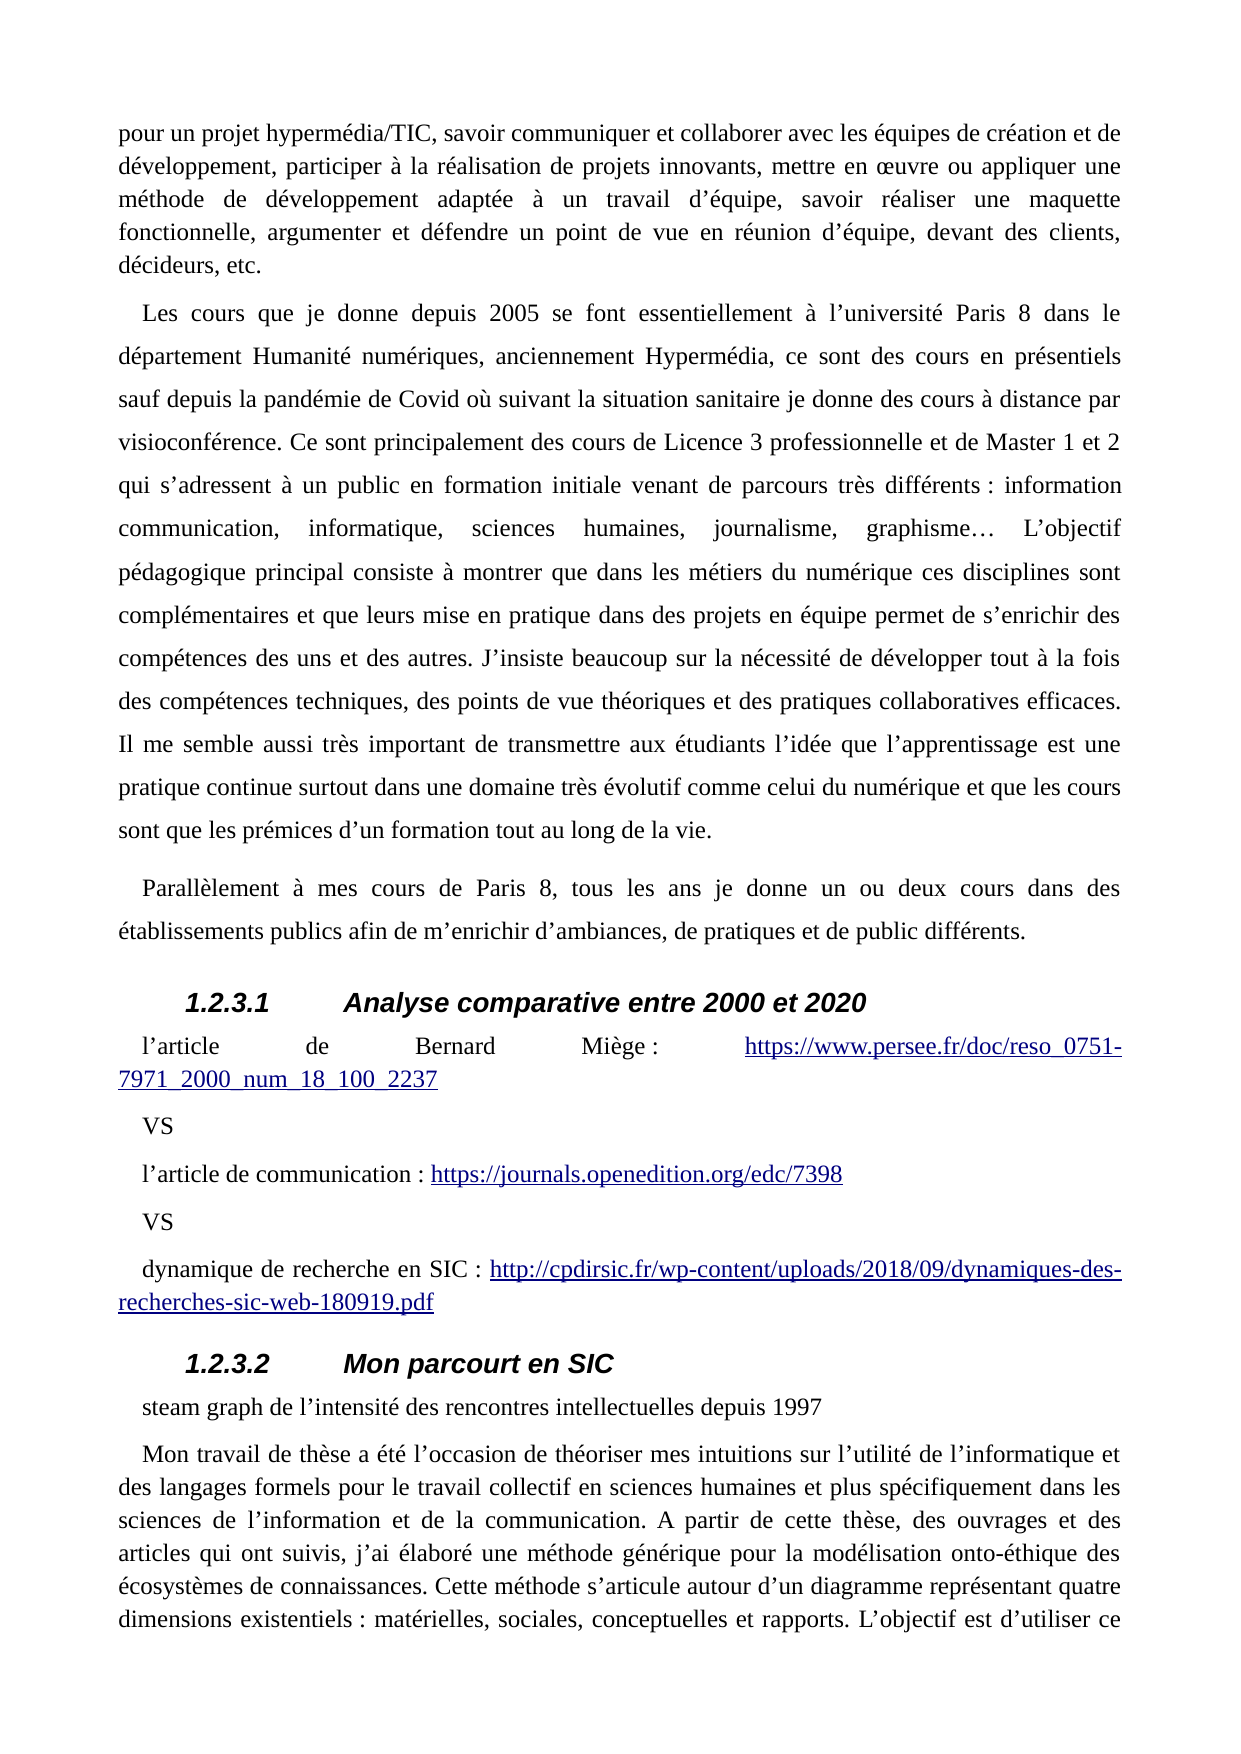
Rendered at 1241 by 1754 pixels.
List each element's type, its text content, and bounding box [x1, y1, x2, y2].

text Les cours que je donne depuis 2005 se font essentiellement à l’université Paris 8 dans le département Humanité numériques, anciennement Hypermédia, ce sont des cours en présentiels sauf depuis la pandémie de Covid où suivant la situation sanitaire je donne des cours à distance par visioconférence. Ce sont principalement des cours de Licence 3 professionnelle et de Master 1 et 2 qui s’adressent à un public en formation initiale venant de parcours très différents : information communication, informatique, sciences humaines, journalisme, graphisme… L’objectif pédagogique principal consiste à montrer que dans les métiers du numérique ces disciplines sont complémentaires et que leurs mise en pratique dans des projets en équipe permet de s’enrichir des compétences des uns et des autres. J’insiste beaucoup sur la nécessité de développer tout à la fois des compétences techniques, des points de vue théoriques et des pratiques collaboratives efficaces. Il me semble aussi très important de transmettre aux étudiants l’idée que l’apprentissage est une pratique continue surtout dans une domaine très évolutif comme celui du numérique et que les cours sont que les prémices d’un formation tout au long de la vie. [118, 298, 1122, 844]
text Mon travail de thèse a été l’occasion de théoriser mes intuitions sur l’utilité de l’informatique et des langages formels pour le travail collectif en sciences humaines et plus spécifiquement dans les sciences de l’information et de la communication. A partir de cette thèse, des ouvrages et des articles qui ont suivis, j’ai élaboré une méthode générique pour la modélisation onto-éthique des écosystèmes de connaissances. Cette méthode s’articule autour d’un diagramme représentant quatre dimensions existentiels : matérielles, sociales, conceptuelles et rapports. L’objectif est d’utiliser ce [118, 1439, 1122, 1633]
text l’article de Bernard Miège : https://www.persee.fr/doc/reso_0751-7971_2000_num_18_100_2237 [118, 1031, 1122, 1092]
text pour un projet hypermédia/TIC, savoir communiquer et collaborer avec les équipes de création et de développement, participer à la réalisation de projets innovants, mettre en œuvre ou appliquer une méthode de développement adaptée à un travail d’équipe, savoir réaliser une maquette fonctionnelle, argumenter et défendre un point de vue en réunion d’équipe, devant des clients, décideurs, etc. [118, 118, 1122, 279]
text VS [118, 1207, 1122, 1235]
text l’article de communication : https://journals.openedition.org/edc/7398 [118, 1159, 1122, 1188]
subtitle Analyse comparative entre 2000 et 2020 [118, 986, 1122, 1018]
text dynamique de recherche en SIC : http://cpdirsic.fr/wp-content/uploads/2018/09/dynamiques-des-recherches-sic-web-180919.pdf [118, 1254, 1122, 1316]
subtitle Mon parcourt en SIC [118, 1347, 1122, 1379]
text VS [118, 1111, 1122, 1140]
text Parallèlement à mes cours de Paris 8, tous les ans je donne un ou deux cours dans des établissements publics afin de m’enrichir d’ambiances, de pratiques et de public différents. [118, 873, 1122, 945]
text steam graph de l’intensité des rencontres intellectuelles depuis 1997 [118, 1392, 1122, 1420]
